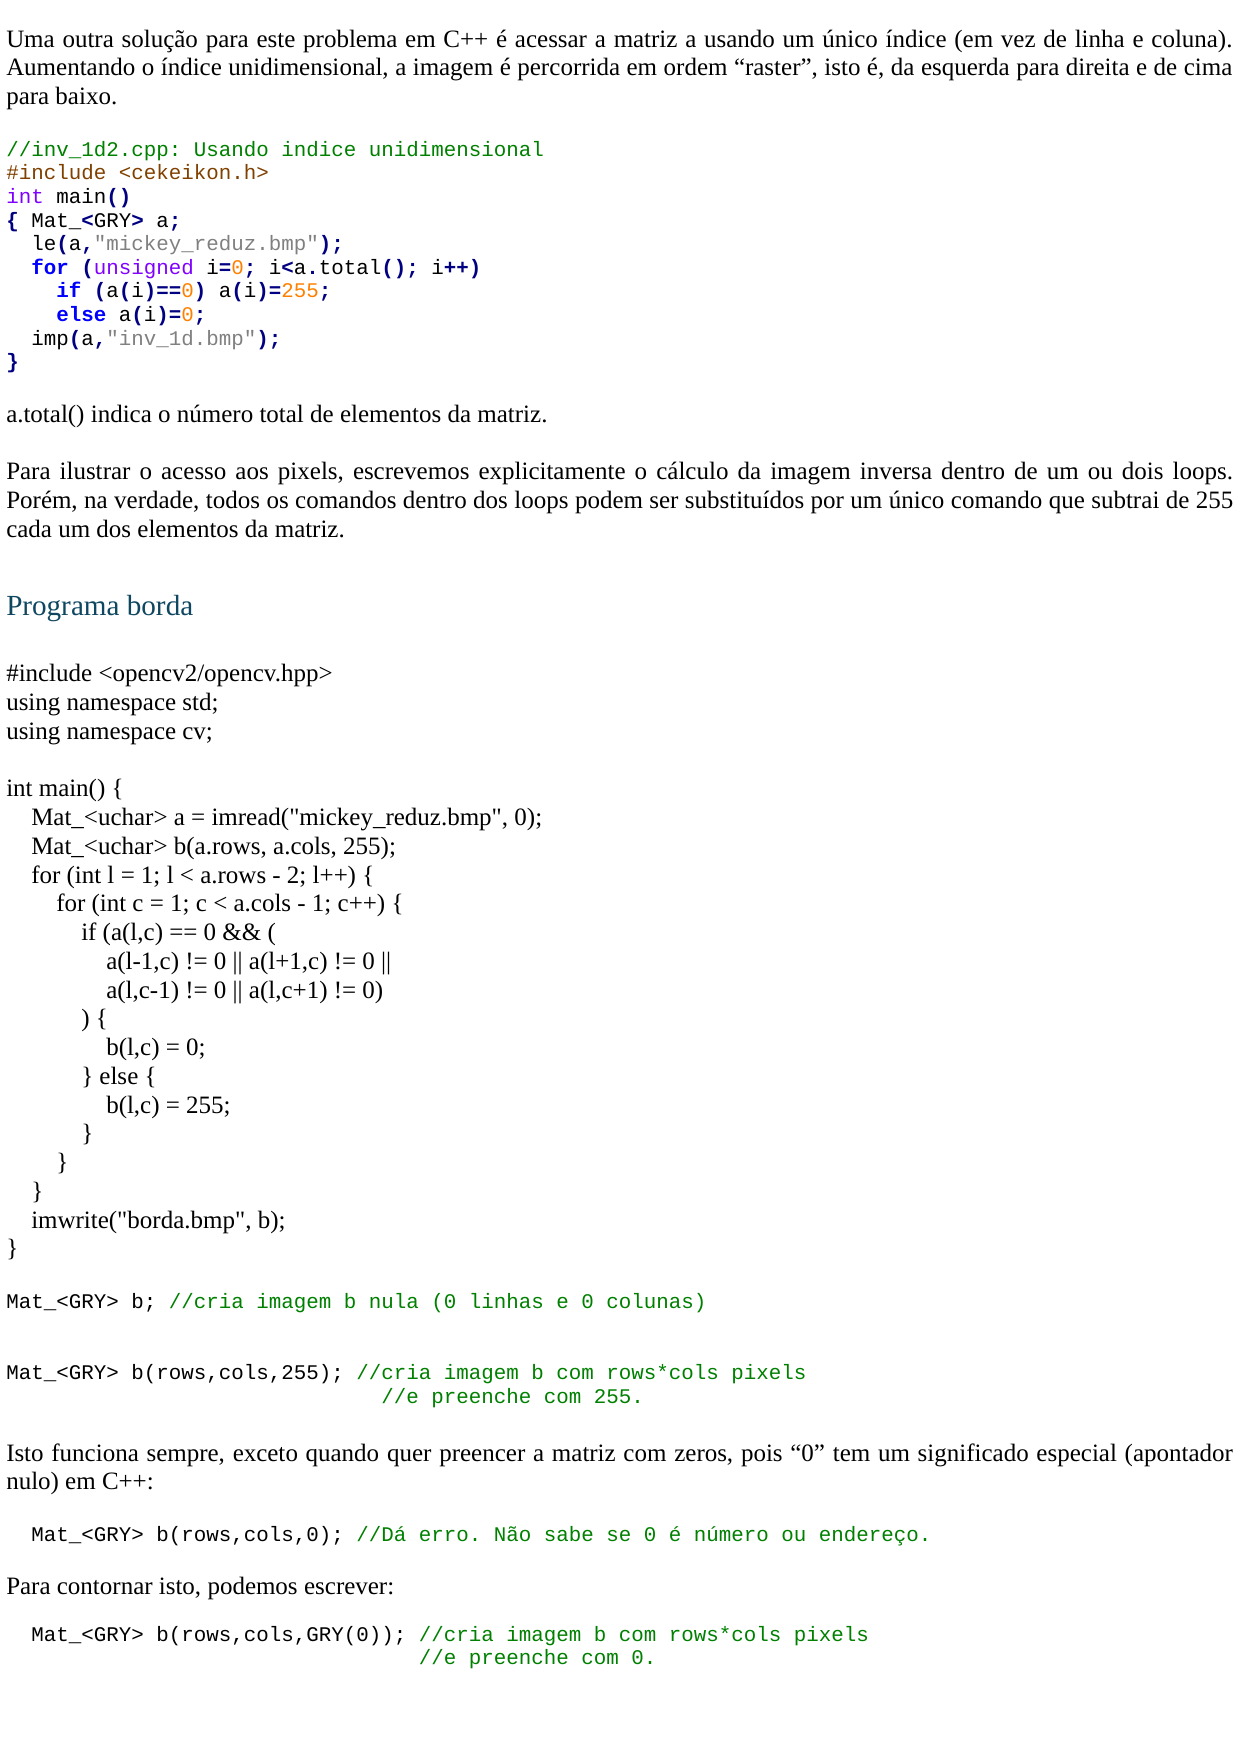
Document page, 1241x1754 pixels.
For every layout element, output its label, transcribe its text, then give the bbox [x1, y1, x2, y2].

text using namespace std; [6, 687, 1234, 716]
text //e preenche com 0. [6, 1647, 1234, 1671]
text } [6, 1147, 1234, 1176]
text Mat_<GRY> b(rows,cols,255); //cria imagem b com rows*cols pixels [6, 1362, 1234, 1386]
text Isto funciona sempre, exceto quando quer preencer a matriz com zeros, pois “0” tem um significado especial (apontador nulo) em C++: [6, 1438, 1234, 1495]
text a(l-1,c) != 0 || a(l+1,c) != 0 || [6, 946, 1234, 975]
text a(l,c-1) != 0 || a(l,c+1) != 0) [6, 975, 1234, 1003]
text if (a(l,c) == 0 && ( [6, 917, 1234, 946]
text } else { [6, 1061, 1234, 1090]
text using namespace cv; [6, 716, 1234, 745]
text b(l,c) = 255; [6, 1090, 1234, 1118]
text for (unsigned i=0; i<a.total(); i++) [6, 257, 1234, 281]
text a.total() indica o número total de elementos da matriz. [6, 399, 1234, 427]
text for (int l = 1; l < a.rows - 2; l++) { [6, 860, 1234, 888]
text b(l,c) = 0; [6, 1032, 1234, 1061]
text ) { [6, 1003, 1234, 1032]
text Mat_<GRY> b(rows,cols,0); //Dá erro. Não sabe se 0 é número ou endereço. [6, 1524, 1234, 1547]
text #include <cekeikon.h> [6, 162, 1234, 186]
text //inv_1d2.cpp: Usando indice unidimensional [6, 139, 1234, 162]
text imp(a,"inv_1d.bmp"); [6, 328, 1234, 351]
text Mat_<GRY> b(rows,cols,GRY(0)); //cria imagem b com rows*cols pixels [6, 1623, 1234, 1647]
text Mat_<GRY> b; //cria imagem b nula (0 linhas e 0 colunas) [6, 1291, 1234, 1315]
text #include <opencv2/opencv.hpp> [6, 658, 1234, 687]
text Uma outra solução para este problema em C++ é acessar a matriz a usando um único índice (em vez de linha e coluna). Aumentando o índice unidimensional, a imagem é percorrida em ordem “raster”, isto é, da esquerda para direita e de cima para baixo. [6, 24, 1234, 110]
text } [6, 1118, 1234, 1147]
text imwrite("borda.bmp", b); [6, 1205, 1234, 1233]
text } [6, 351, 1234, 375]
text for (int c = 1; c < a.cols - 1; c++) { [6, 888, 1234, 917]
text int main() { [6, 773, 1234, 802]
text Mat_<uchar> a = imread("mickey_reduz.bmp", 0); [6, 802, 1234, 831]
subtitle Programa borda [6, 588, 1234, 621]
text Para contornar isto, podemos escrever: [6, 1571, 1234, 1600]
text } [6, 1176, 1234, 1205]
text Mat_<uchar> b(a.rows, a.cols, 255); [6, 831, 1234, 860]
text le(a,"mickey_reduz.bmp"); [6, 233, 1234, 257]
text { Mat_<GRY> a; [6, 209, 1234, 233]
text } [6, 1233, 1234, 1262]
text else a(i)=0; [6, 304, 1234, 328]
text int main() [6, 186, 1234, 209]
text Para ilustrar o acesso aos pixels, escrevemos explicitamente o cálculo da imagem inversa dentro de um ou dois loops. Porém, na verdade, todos os comandos dentro dos loops podem ser substituídos por um único comando que subtrai de 255 cada um dos elementos da matriz. [6, 456, 1234, 542]
text //e preenche com 255. [6, 1386, 1234, 1409]
text if (a(i)==0) a(i)=255; [6, 281, 1234, 304]
